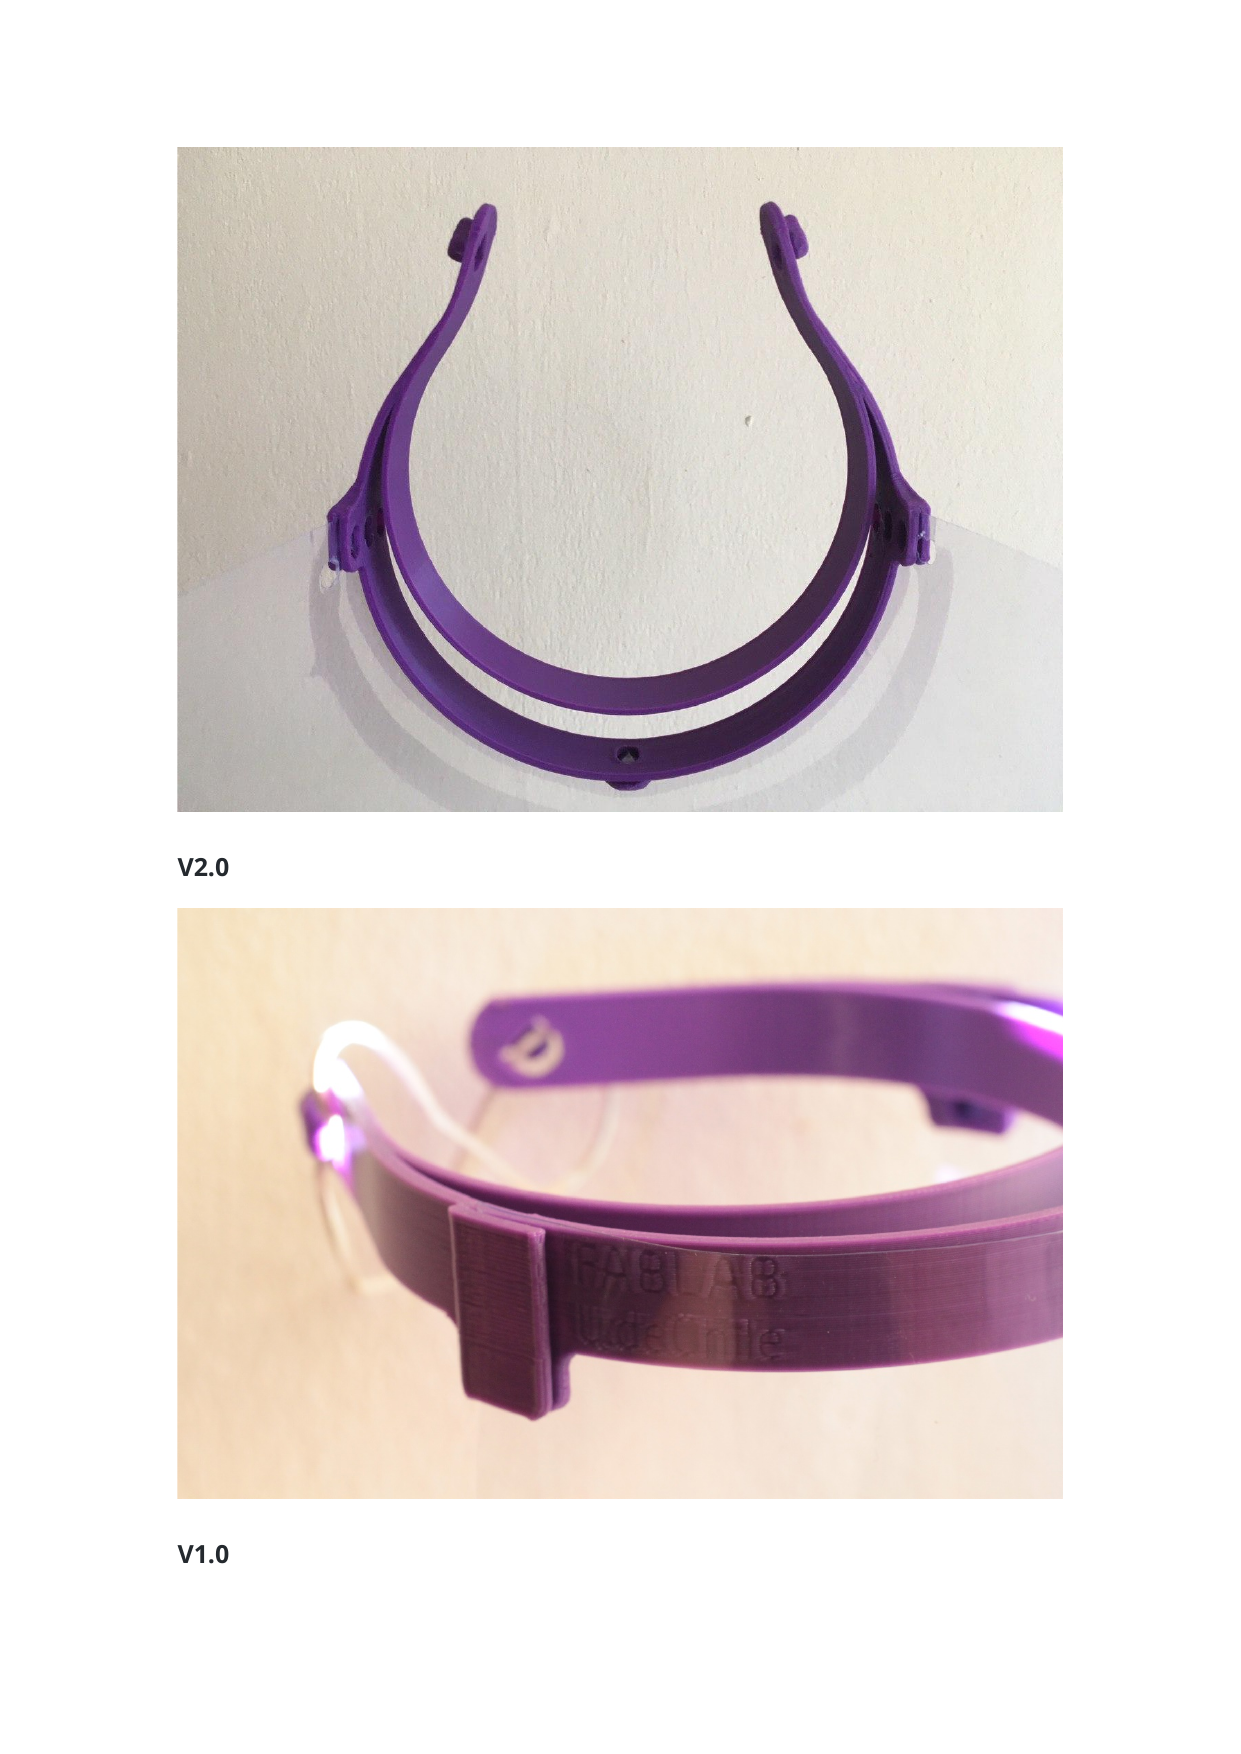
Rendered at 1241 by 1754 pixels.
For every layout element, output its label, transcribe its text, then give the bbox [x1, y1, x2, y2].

picture [177, 908, 1063, 1499]
subtitle V2.0 [177, 849, 1063, 883]
subtitle V1.0 [177, 1537, 1063, 1571]
picture [177, 147, 1063, 812]
